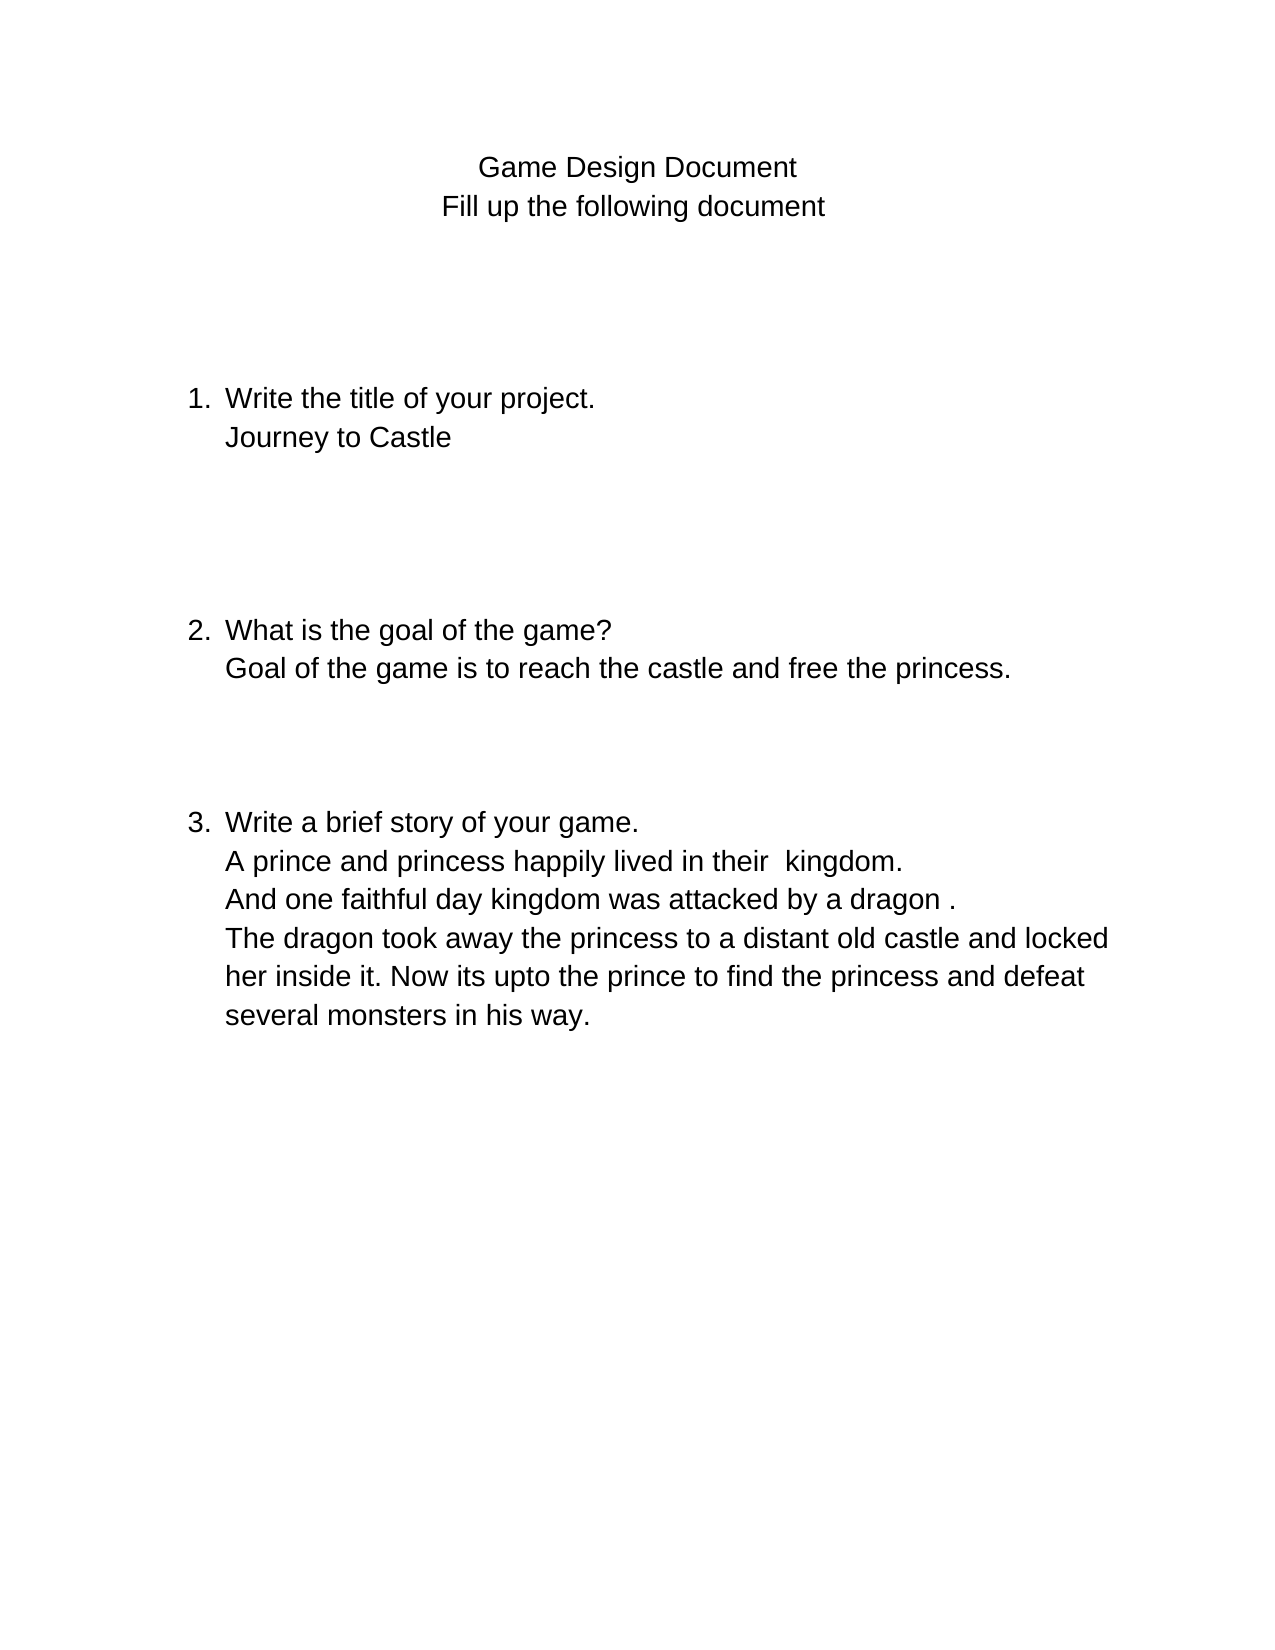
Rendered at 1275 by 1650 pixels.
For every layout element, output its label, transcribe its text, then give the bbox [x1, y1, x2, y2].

text Fill up the following document [150, 188, 1125, 222]
text Game Design Document [150, 150, 1125, 183]
text The dragon took away the princess to a distant old castle and locked [225, 921, 1125, 954]
text And one faithful day kingdom was attacked by a dragon . [225, 882, 1125, 916]
list Write the title of your project. [187, 381, 1125, 415]
list Journey to Castle [187, 420, 1125, 453]
text her inside it. Now its upto the prince to find the princess and defeat [225, 959, 1125, 993]
list Write a brief story of your game. [187, 805, 1125, 839]
text Goal of the game is to reach the castle and free the princess. [225, 651, 1125, 684]
text several monsters in his way. [225, 998, 1125, 1031]
text A prince and princess happily lived in their kingdom. [225, 844, 1125, 877]
list What is the goal of the game? [187, 612, 1125, 646]
